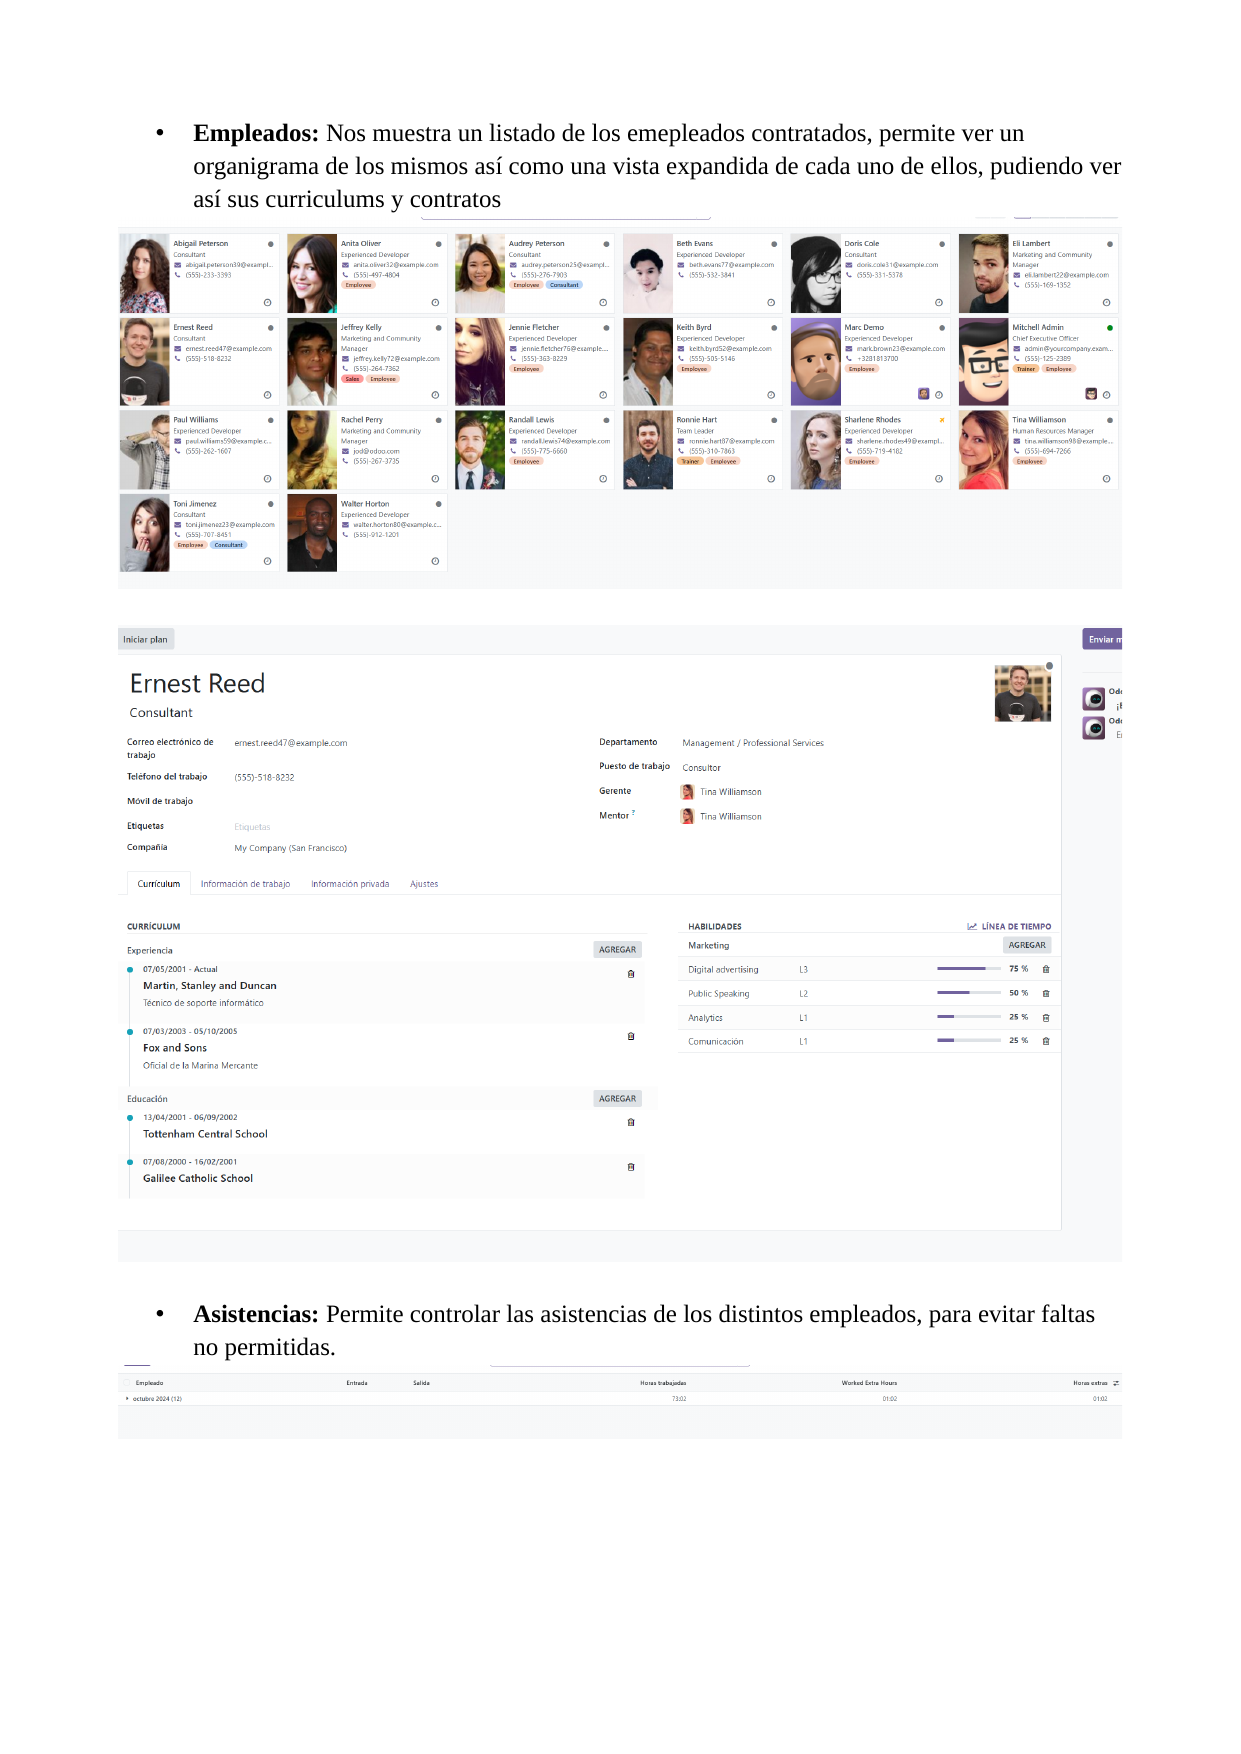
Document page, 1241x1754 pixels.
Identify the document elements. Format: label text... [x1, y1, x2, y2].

picture [118, 625, 1123, 1262]
picture [118, 217, 1123, 589]
picture [118, 1365, 1123, 1439]
list Empleados: Nos muestra un listado de los emepleados contratados, permite ver un organigrama de los mismos así como una vista expandida de cada uno de ellos, pudiendo ver así sus curriculums y contratos [156, 118, 1122, 213]
list Asistencias: Permite controlar las asistencias de los distintos empleados, para evitar faltas no permitidas. [156, 1299, 1122, 1361]
